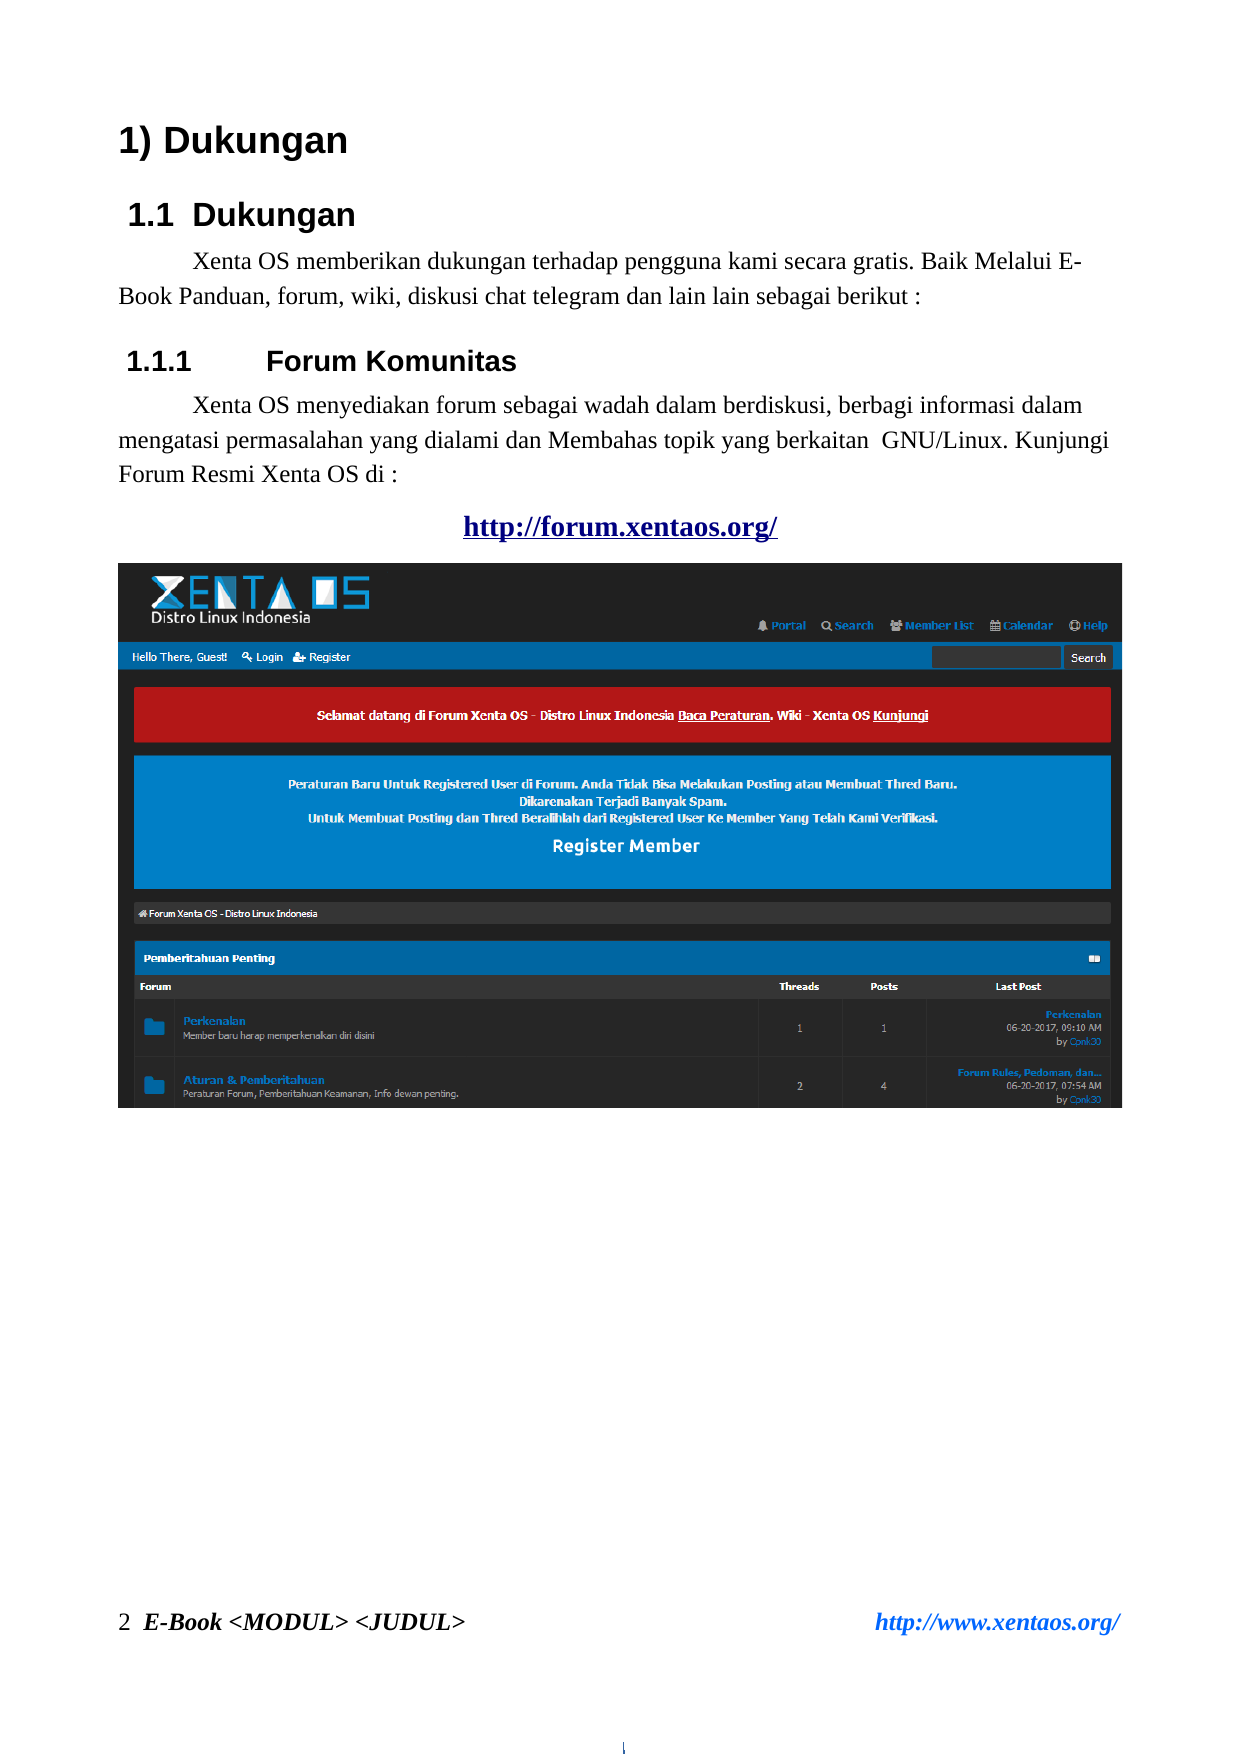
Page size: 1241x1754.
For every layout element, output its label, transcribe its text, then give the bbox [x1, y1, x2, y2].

text Xenta OS menyediakan forum sebagai wadah dalam berdiskusi, berbagi informasi dalam mengatasi permasalahan yang dialami dan Membahas topik yang berkaitan GNU/Linux. Kunjungi Forum Resmi Xenta OS di : [118, 391, 1122, 488]
text http://forum.xentaos.org/ [118, 509, 1122, 542]
picture [118, 563, 1123, 1108]
text Xenta OS memberikan dukungan terhadap pengguna kami secara gratis. Baik Melalui E-Book Panduan, forum, wiki, diskusi chat telegram dan lain lain sebagai berikut : [118, 246, 1122, 309]
subtitle Dukungan [118, 118, 1122, 162]
subtitle Forum Komunitas [118, 344, 1122, 378]
subtitle Dukungan [118, 195, 1122, 234]
